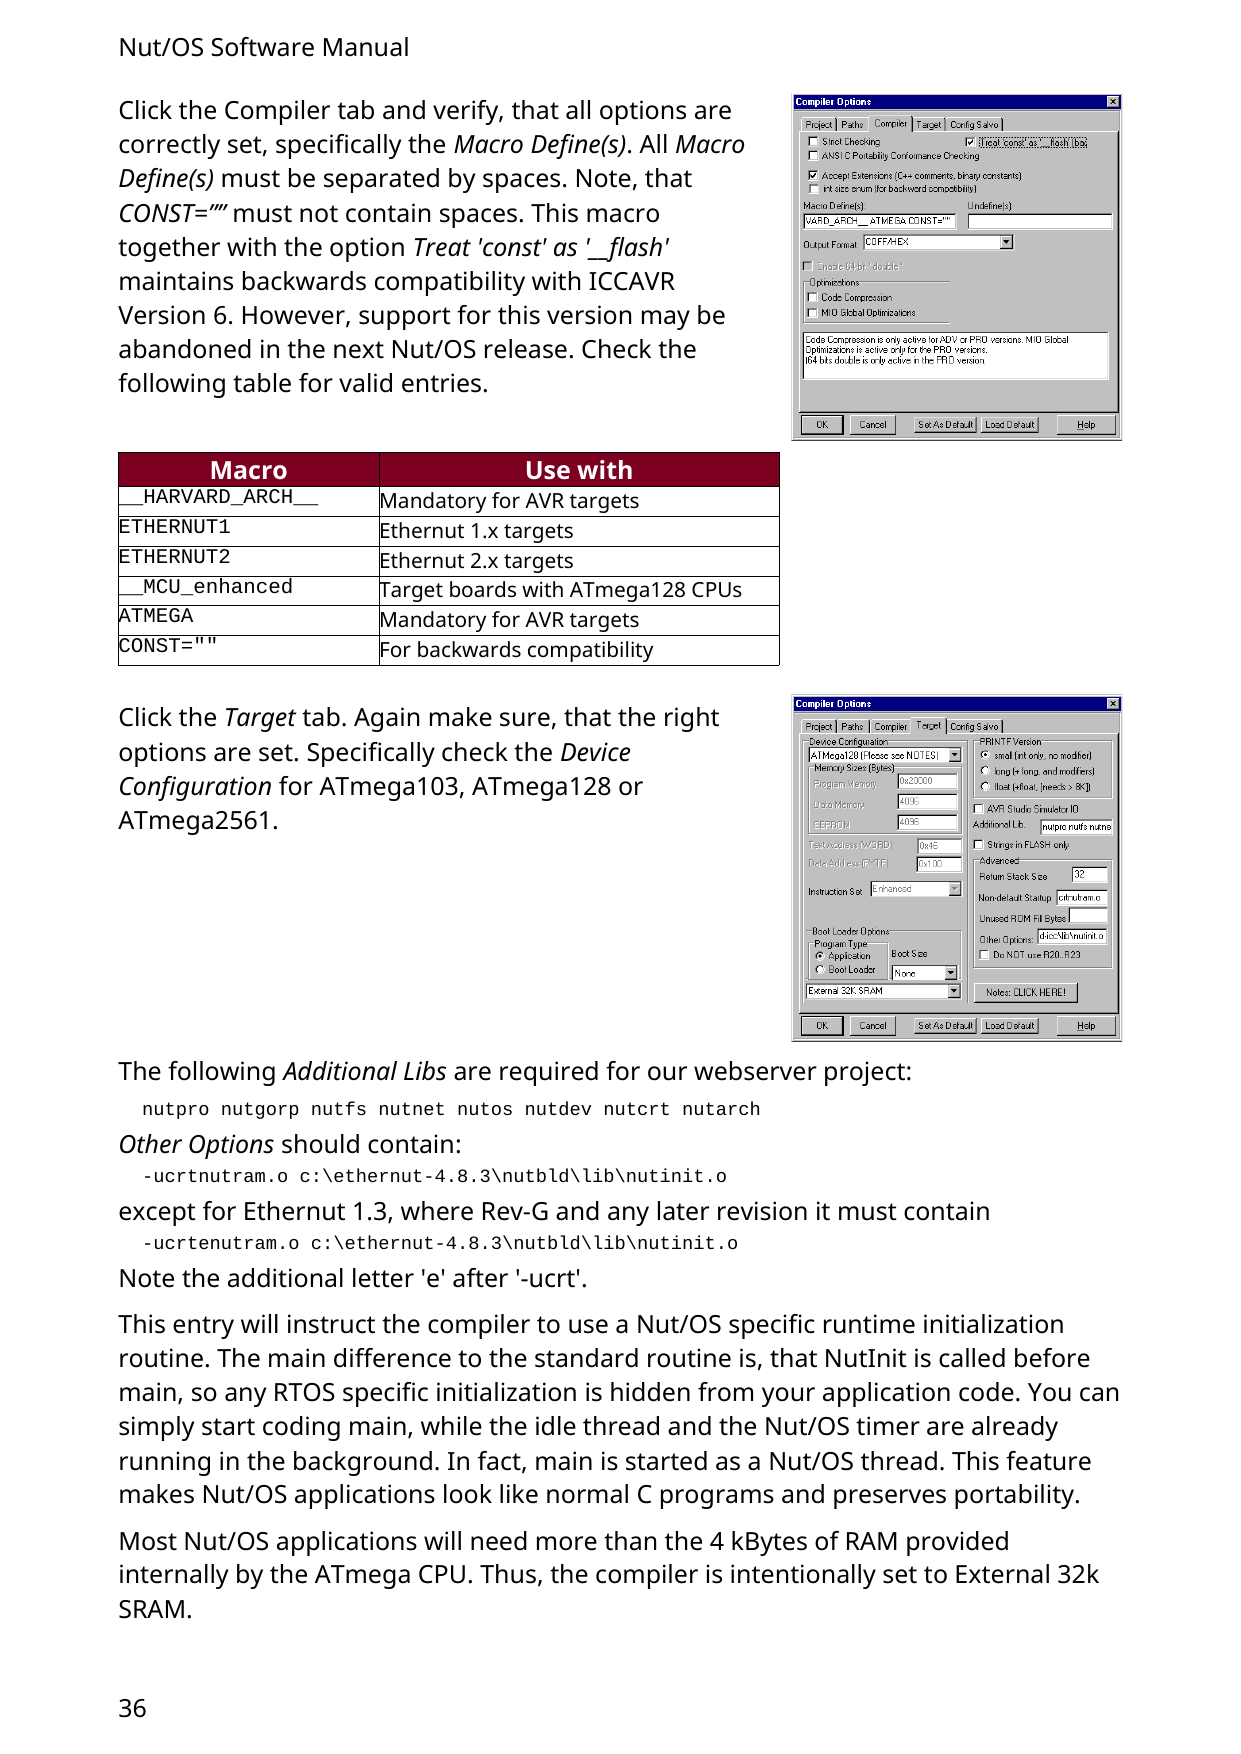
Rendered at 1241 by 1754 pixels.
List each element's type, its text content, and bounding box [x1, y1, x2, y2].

table_cell Ethernut 2.x targets [380, 547, 779, 576]
table_cell ETHERNUT1 [119, 517, 379, 546]
table_cell CONST="" [119, 636, 379, 664]
picture [791, 694, 1123, 1042]
text The following Additional Libs are required for our webserver project: [118, 1053, 1122, 1087]
table_cell ETHERNUT2 [119, 547, 379, 576]
text Note the additional letter 'e' after '-ucrt'. [118, 1261, 1122, 1295]
table_cell __HARVARD_ARCH__ [119, 487, 379, 516]
text -ucrtenutram.o c:\ethernut-4.8.3\nutbld\lib\nutinit.o [142, 1234, 1122, 1255]
table_cell Target boards with ATmega128 CPUs [380, 577, 779, 605]
table_cell __MCU_enhanced [119, 577, 379, 605]
text Click the Compiler tab and verify, that all options are correctly set, specifically the Macro Define(s). All Macro Define(s) must be separated by spaces. Note, that CONST=”” must not contain spaces. This macro together with the option Treat 'const' as '__flash' maintains backwards compatibility with ICCAVR Version 6. However, support for this version may be abandoned in the next Nut/OS release. Check the following table for valid entries. [118, 93, 791, 440]
text nutpro nutgorp nutfs nutnet nutos nutdev nutcrt nutarch [142, 1099, 1122, 1121]
text Click the Target tab. Again make sure, that the right options are set. Specifically check the Device Configuration for ATmega103, ATmega128 or ATmega2561. [118, 700, 791, 1042]
picture [791, 93, 1123, 441]
text Most Nut/OS applications will need more than the 4 kBytes of RAM provided internally by the ATmega CPU. Thus, the compiler is intentionally set to External 32k SRAM. [118, 1523, 1122, 1625]
table_cell Mandatory for AVR targets [380, 606, 779, 635]
table_cell Mandatory for AVR targets [380, 487, 779, 516]
table_cell For backwards compatibility [380, 636, 779, 664]
table_cell Ethernut 1.x targets [380, 517, 779, 546]
text -ucrtnutram.o c:\ethernut-4.8.3\nutbld\lib\nutinit.o [142, 1167, 1122, 1188]
text Other Options should contain: [118, 1127, 1122, 1161]
text except for Ethernut 1.3, where Rev-G and any later revision it must contain [118, 1194, 1122, 1228]
table_cell ATMEGA [119, 606, 379, 635]
text This entry will instruct the compiler to use a Nut/OS specific runtime initialization routine. The main difference to the standard routine is, that NutInit is called before main, so any RTOS specific initialization is hidden from your application code. You can simply start coding main, while the idle thread and the Nut/OS timer are already running in the background. In fact, main is started as a Nut/OS thread. This feature makes Nut/OS applications look like normal C programs and preserves portability. [118, 1307, 1122, 1511]
